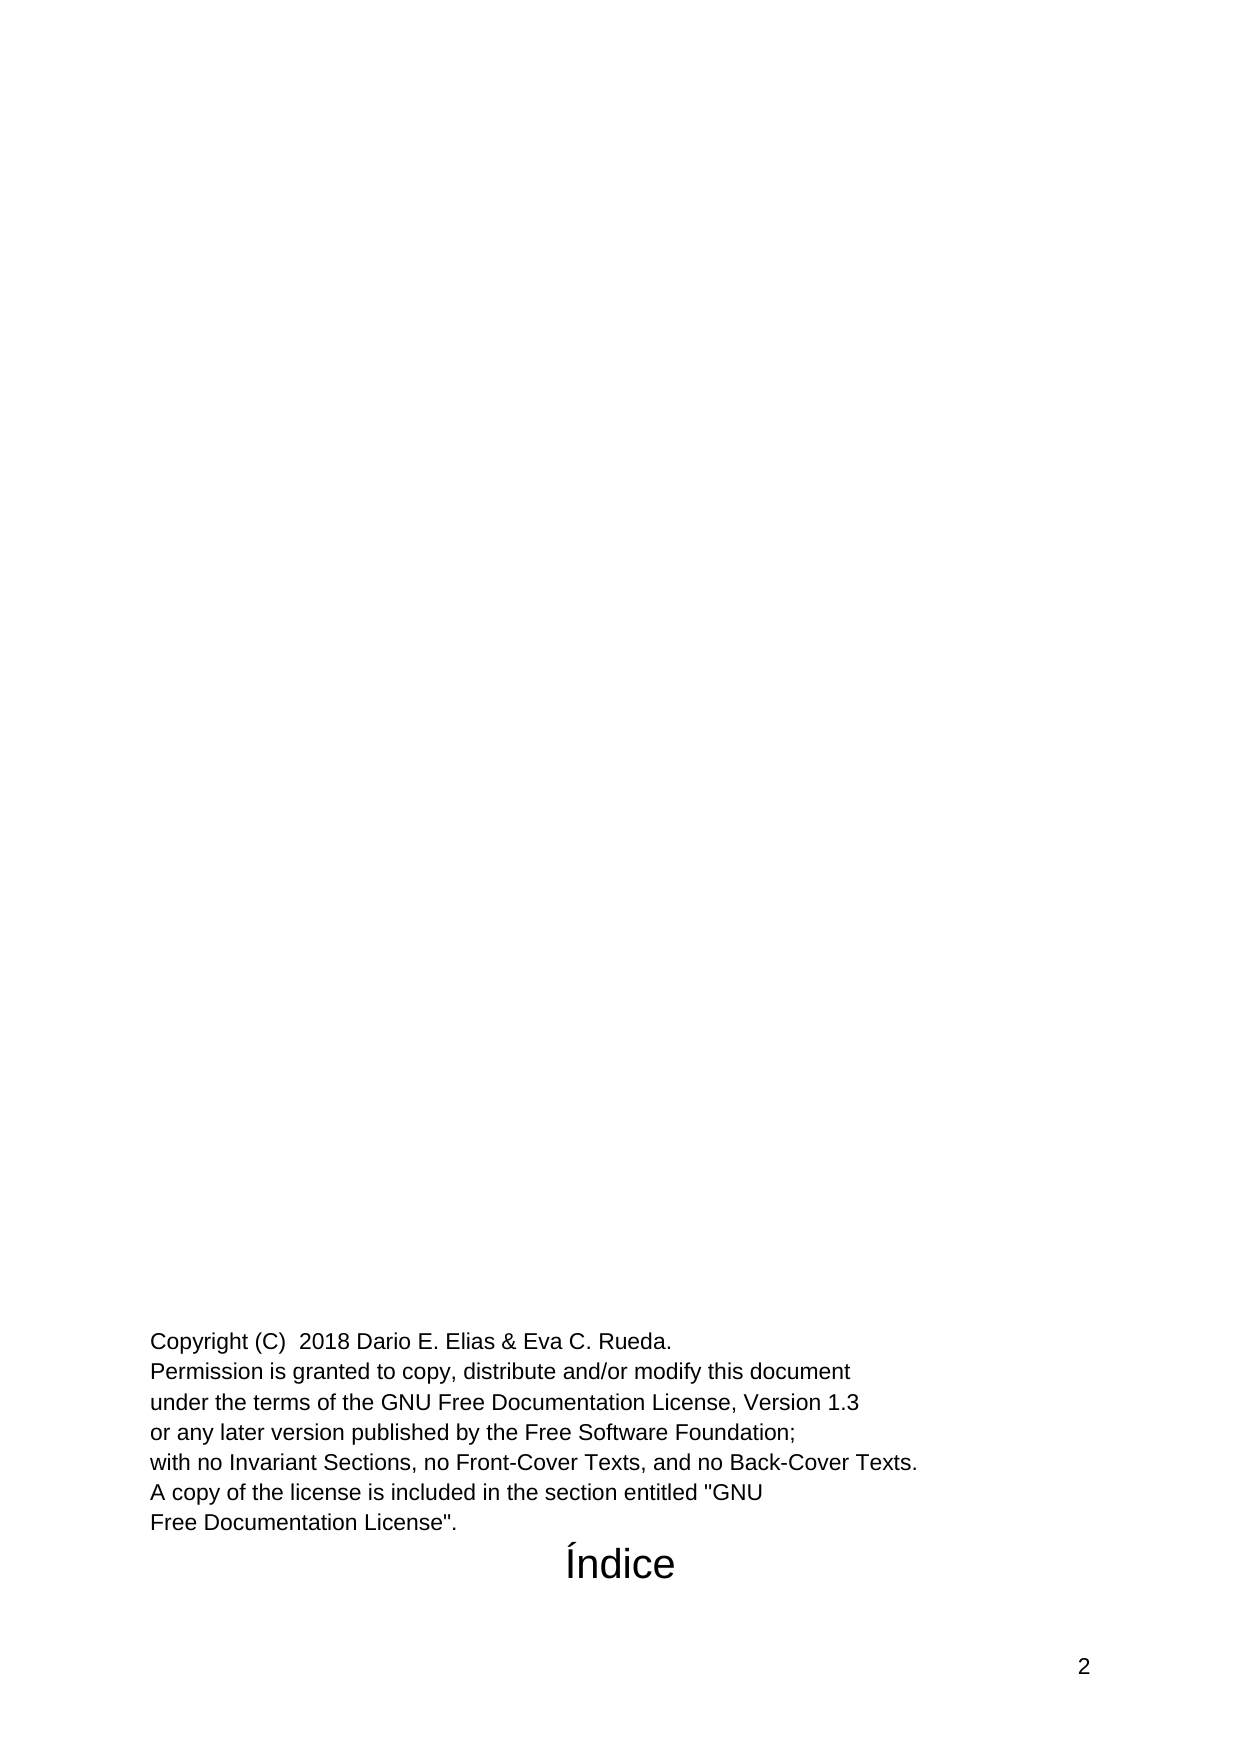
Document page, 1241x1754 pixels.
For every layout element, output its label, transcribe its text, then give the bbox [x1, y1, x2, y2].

text A copy of the license is included in the section entitled "GNU [150, 1479, 1090, 1506]
text with no Invariant Sections, no Front-Cover Texts, and no Back-Cover Texts. [150, 1449, 1090, 1475]
text Copyright (C) 2018 Dario E. Elias & Eva C. Rueda. Permission is granted to copy, distribute and/or modify this document under the terms of the GNU Free Documentation License, Version 1.3 or any later version published by the Free Software Foundation; [150, 1328, 1090, 1445]
text Índice [150, 1539, 1090, 1587]
text Free Documentation License". [150, 1509, 1090, 1536]
